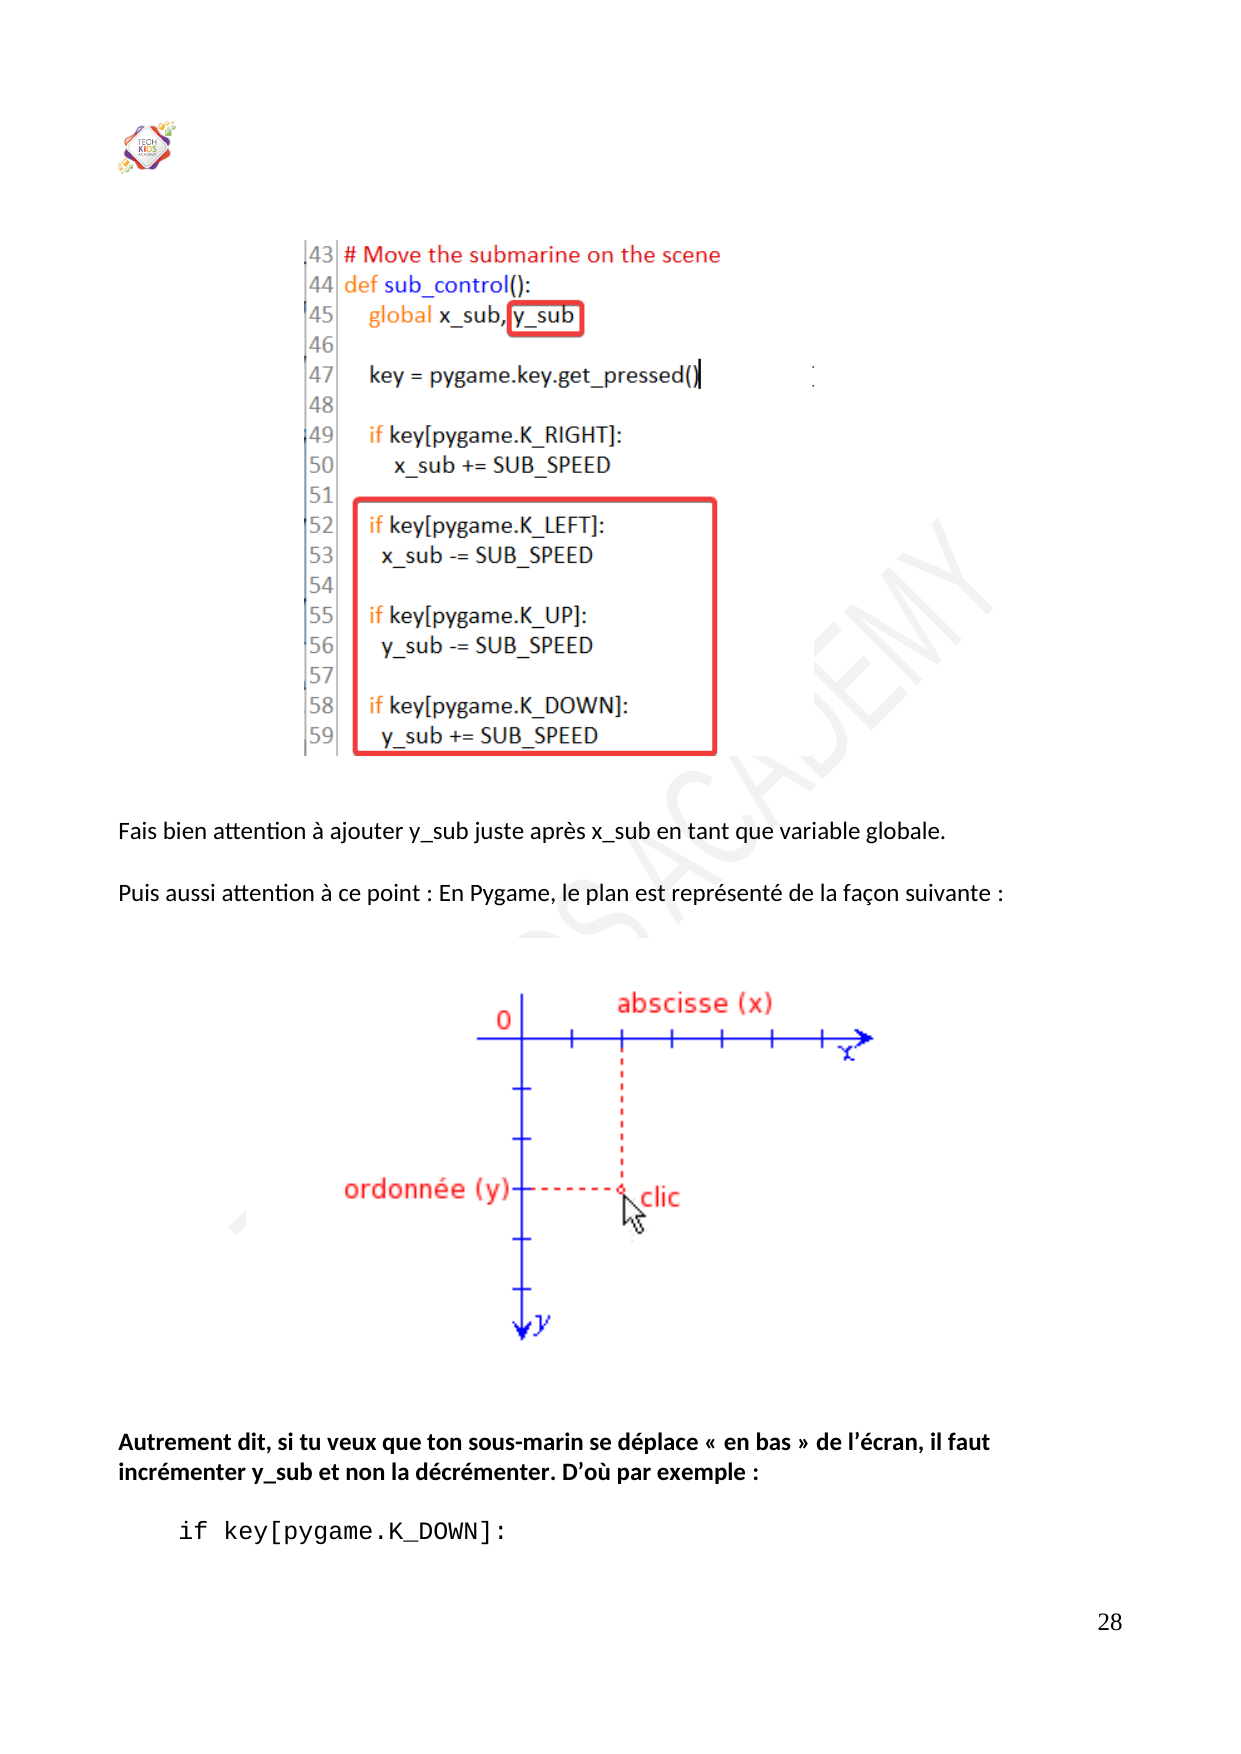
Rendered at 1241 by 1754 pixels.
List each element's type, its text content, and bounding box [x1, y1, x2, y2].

picture [304, 240, 815, 756]
picture [246, 938, 975, 1395]
picture [118, 118, 176, 176]
text Fais bien attention à ajouter y_sub juste après x_sub en tant que variable globale. [752, 815, 1122, 846]
text Fais bien attention à ajouter y_sub juste après x_sub en tant que variable globale. [683, 815, 745, 846]
text représenté de la façon suivante : [669, 877, 1122, 907]
text Fais bien attention à ajouter y_sub juste après x_sub en tant que variable globale. [118, 815, 695, 846]
text Autrement dit, si tu veux que ton sous-marin se déplace « en bas » de l’écran, il faut incrémenter y_sub et non la décrémenter. D’où par exemple : [118, 1426, 1122, 1487]
text if key[pygame.K_DOWN]: [118, 1518, 1122, 1547]
text Puis aussi attention à ce point : En Pygame, le plan est [118, 877, 666, 907]
